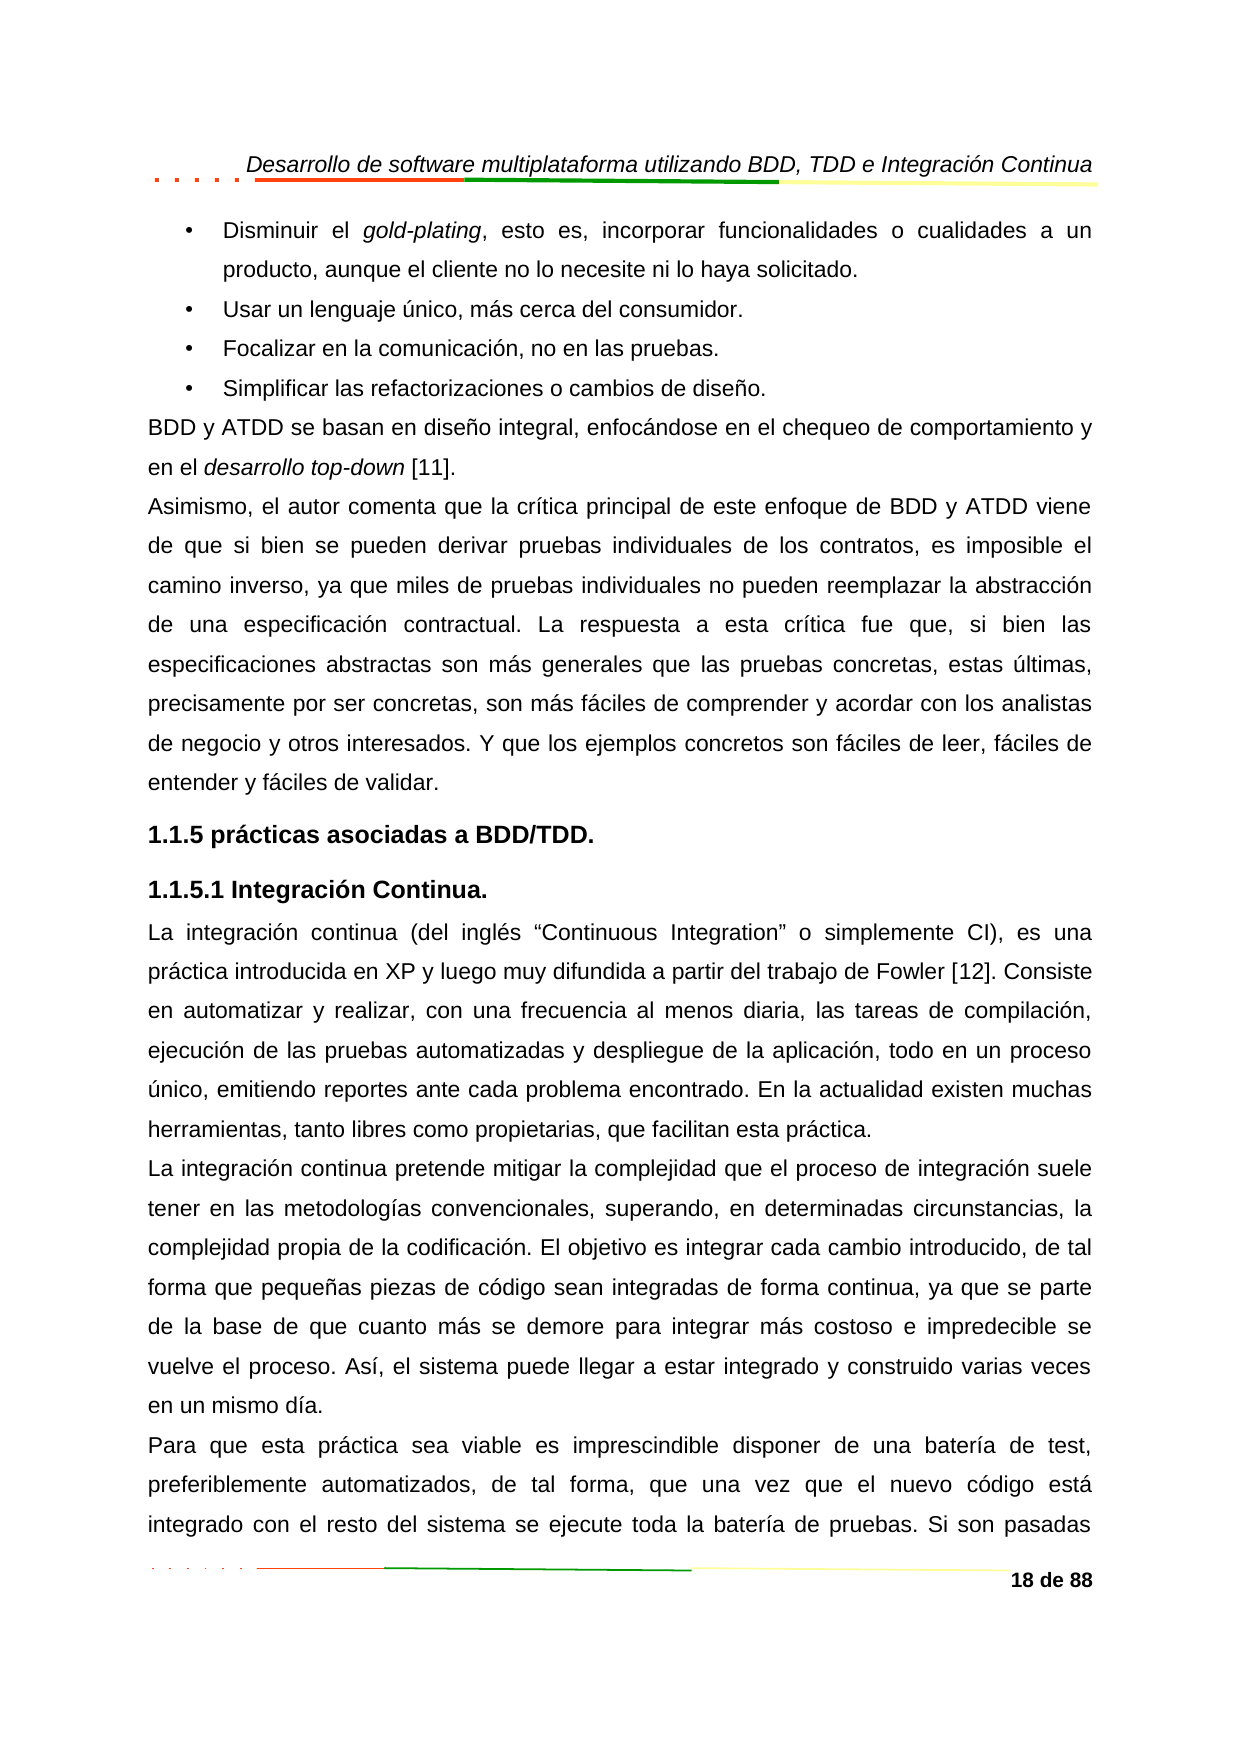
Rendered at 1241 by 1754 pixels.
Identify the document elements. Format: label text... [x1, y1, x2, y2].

text BDD y ATDD se basan en diseño integral, enfocándose en el chequeo de comportamiento y en el desarrollo top-down [11]. [148, 414, 1093, 480]
text La integración continua (del inglés “Continuous Integration” o simplemente CI), es una práctica introducida en XP y luego muy difundida a partir del trabajo de Fowler [12]. Consiste en automatizar y realizar, con una frecuencia al menos diaria, las tareas de compilación, ejecución de las pruebas automatizadas y despliegue de la aplicación, todo en un proceso único, emitiendo reportes ante cada problema encontrado. En la actualidad existen muchas herramientas, tanto libres como propietarias, que facilitan esta práctica. [148, 918, 1093, 1142]
text Asimismo, el autor comenta que la crítica principal de este enfoque de BDD y ATDD viene de que si bien se pueden derivar pruebas individuales de los contratos, es imposible el camino inverso, ya que miles de pruebas individuales no pueden reemplazar la abstracción de una especificación contractual. La respuesta a esta crítica fue que, si bien las especificaciones abstractas son más generales que las pruebas concretas, estas últimas, precisamente por ser concretas, son más fáciles de comprender y acordar con los analistas de negocio y otros interesados. Y que los ejemplos concretos son fáciles de leer, fáciles de entender y fáciles de validar. [148, 493, 1093, 796]
list Focalizar en la comunicación, no en las pruebas. [185, 335, 1093, 361]
text 1.1.5 prácticas asociadas a BDD/TDD. [148, 821, 1093, 849]
text La integración continua pretende mitigar la complejidad que el proceso de integración suele tener en las metodologías convencionales, superando, en determinadas circunstancias, la complejidad propia de la codificación. El objetivo es integrar cada cambio introducido, de tal forma que pequeñas piezas de código sean integradas de forma continua, ya que se parte de la base de que cuanto más se demore para integrar más costoso e impredecible se vuelve el proceso. Así, el sistema puede llegar a estar integrado y construido varias veces en un mismo día. [148, 1155, 1093, 1419]
text 1.1.5.1 Integración Continua. [148, 875, 1093, 904]
list Simplificar las refactorizaciones o cambios de diseño. [185, 374, 1093, 401]
list Disminuir el gold-plating, esto es, incorporar funcionalidades o cualidades a un producto, aunque el cliente no lo necesite ni lo haya solicitado. [185, 217, 1093, 282]
list Usar un lenguaje único, más cerca del consumidor. [185, 296, 1093, 322]
text Para que esta práctica sea viable es imprescindible disponer de una batería de test, preferiblemente automatizados, de tal forma, que una vez que el nuevo código está integrado con el resto del sistema se ejecute toda la batería de pruebas. Si son pasadas [148, 1432, 1093, 1537]
